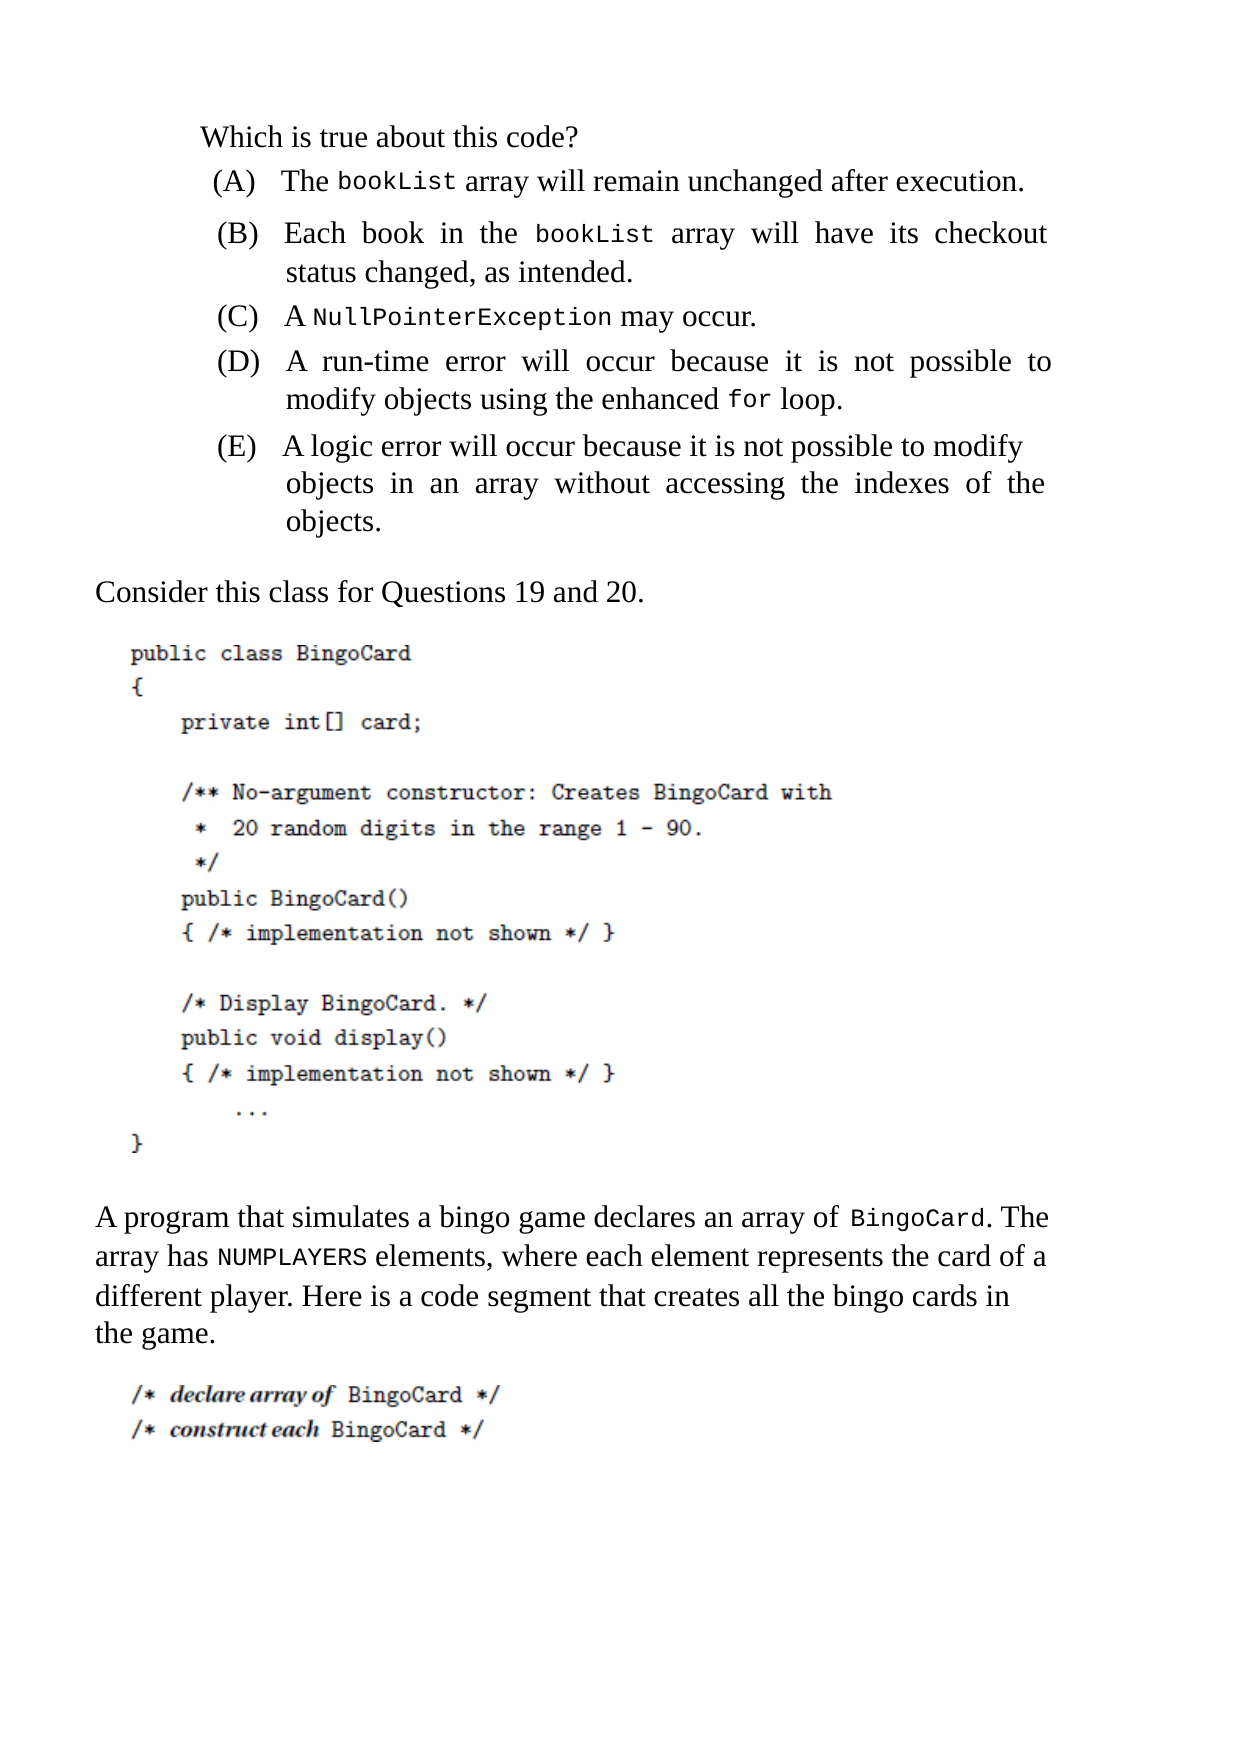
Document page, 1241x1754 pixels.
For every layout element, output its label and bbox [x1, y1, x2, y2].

picture [130, 1385, 501, 1442]
picture [130, 645, 834, 1153]
